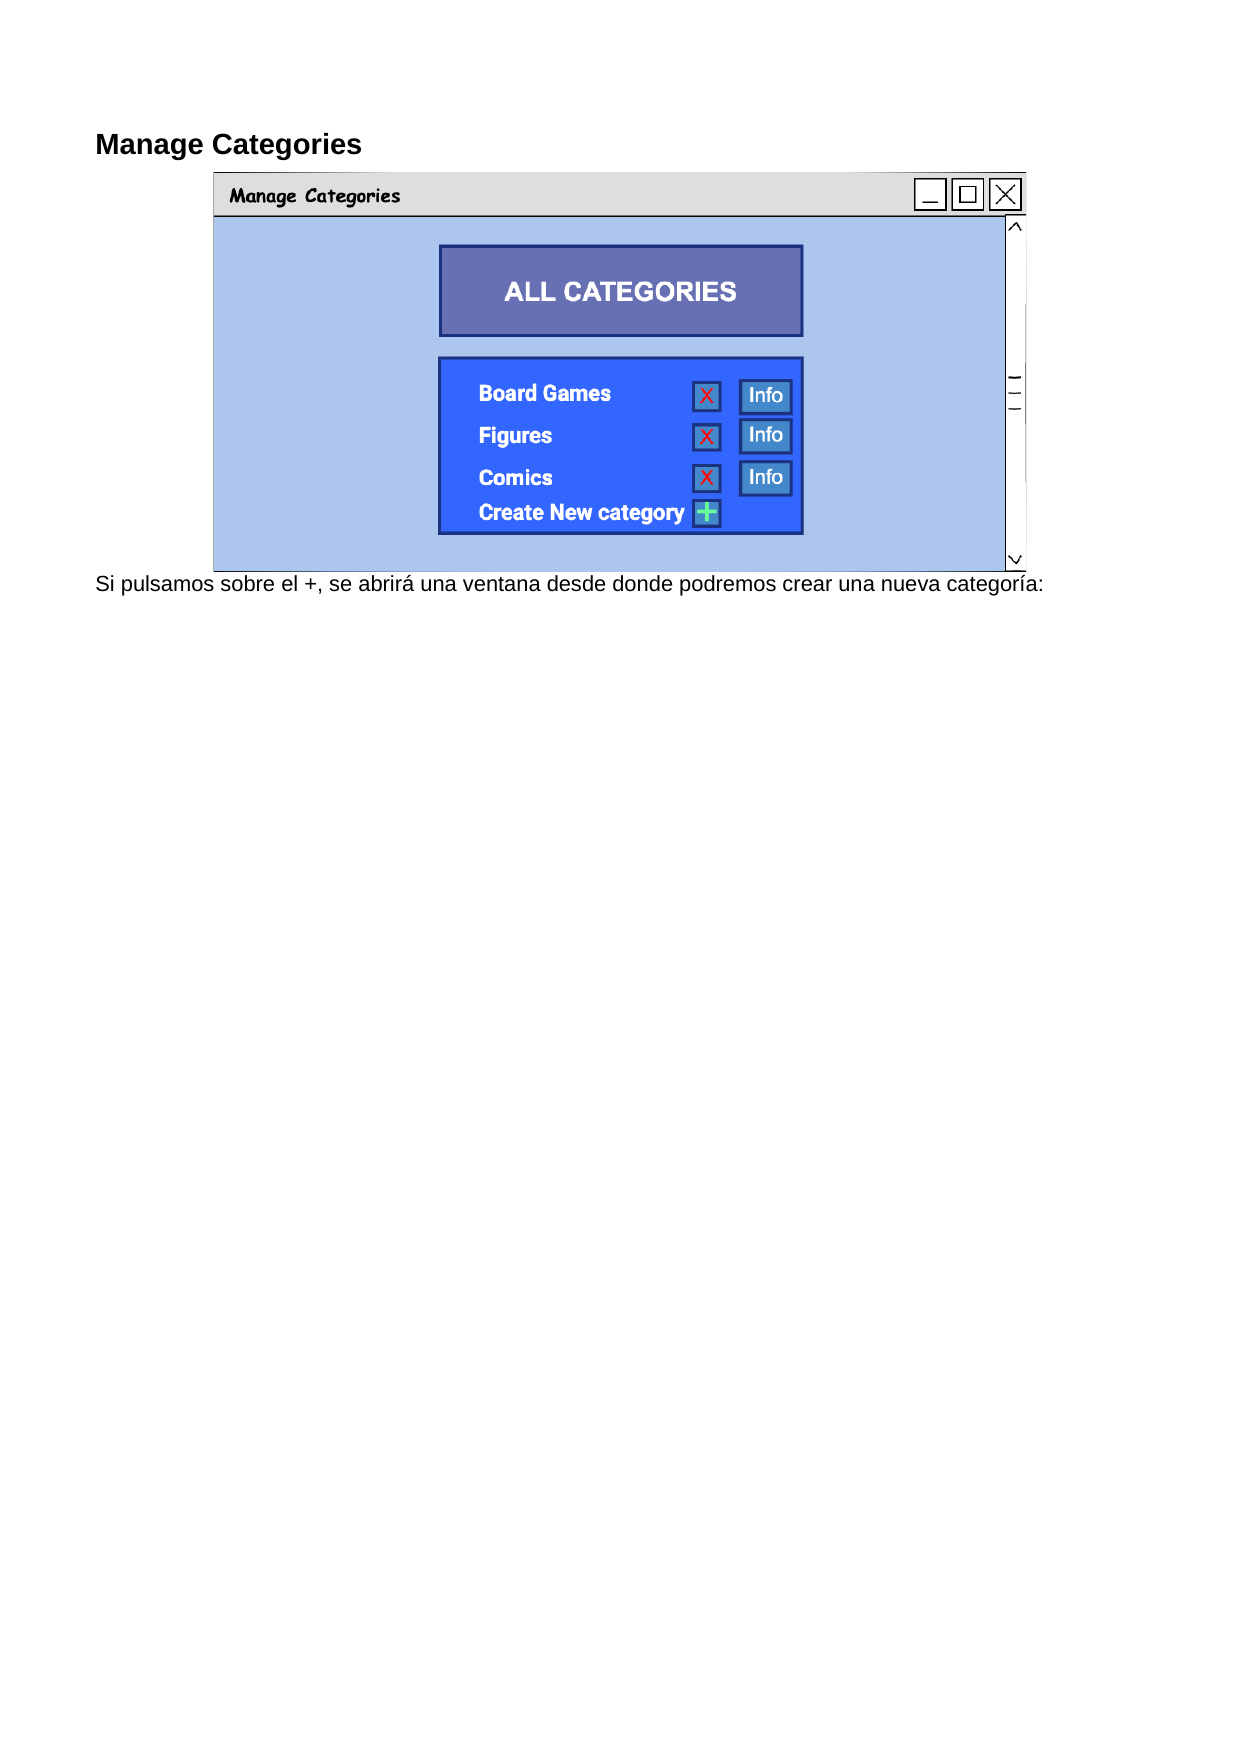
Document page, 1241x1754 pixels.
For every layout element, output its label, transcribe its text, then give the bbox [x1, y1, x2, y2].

subtitle Manage Categories [95, 127, 1145, 160]
text Si pulsamos sobre el +, se abrirá una ventana desde donde podremos crear una nueva categoría: [95, 173, 1145, 597]
